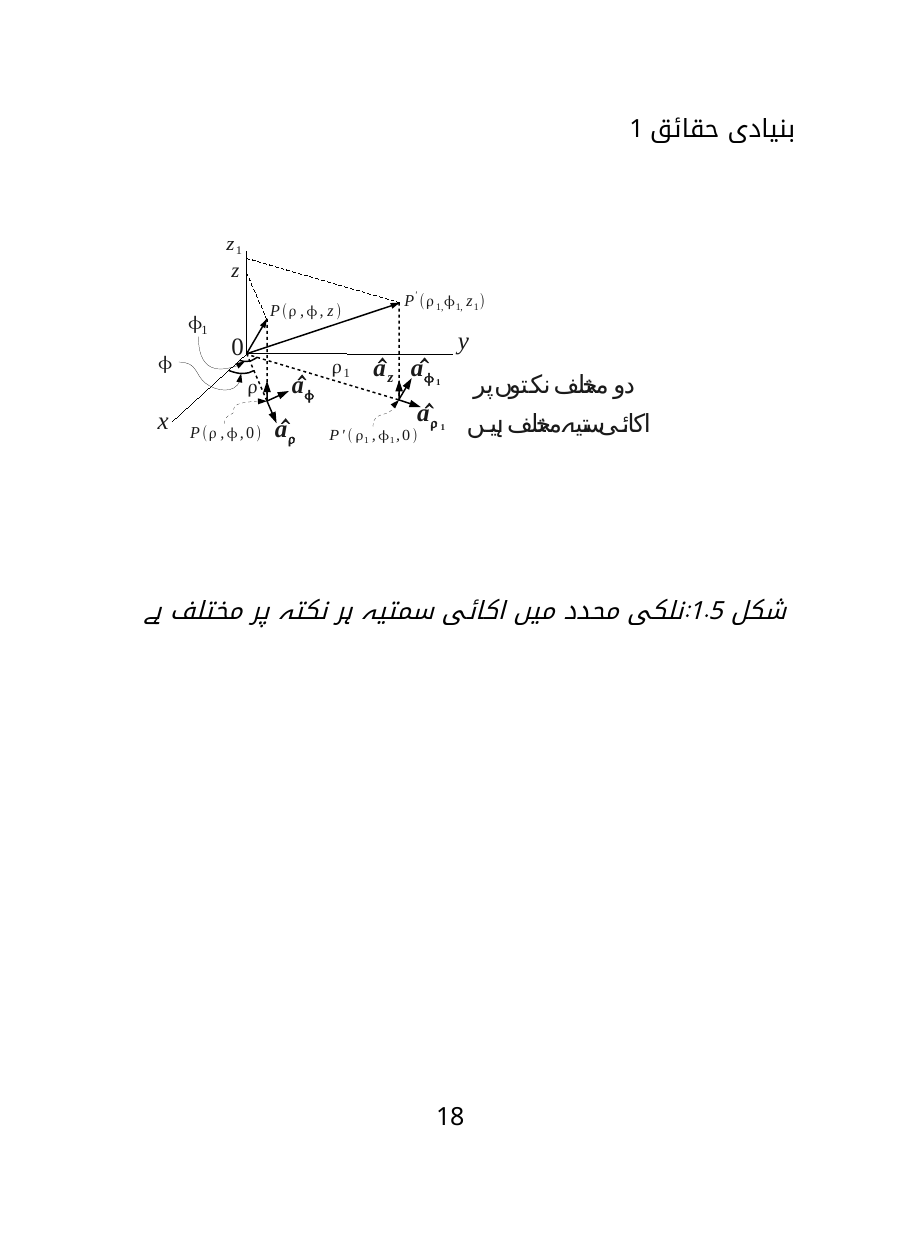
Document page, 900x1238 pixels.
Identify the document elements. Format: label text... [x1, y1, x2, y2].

text شکل 1.5:نلکی محدد میں اکائی سمتیہ ہر نکتہ پر مختلف ہے [114, 195, 786, 634]
